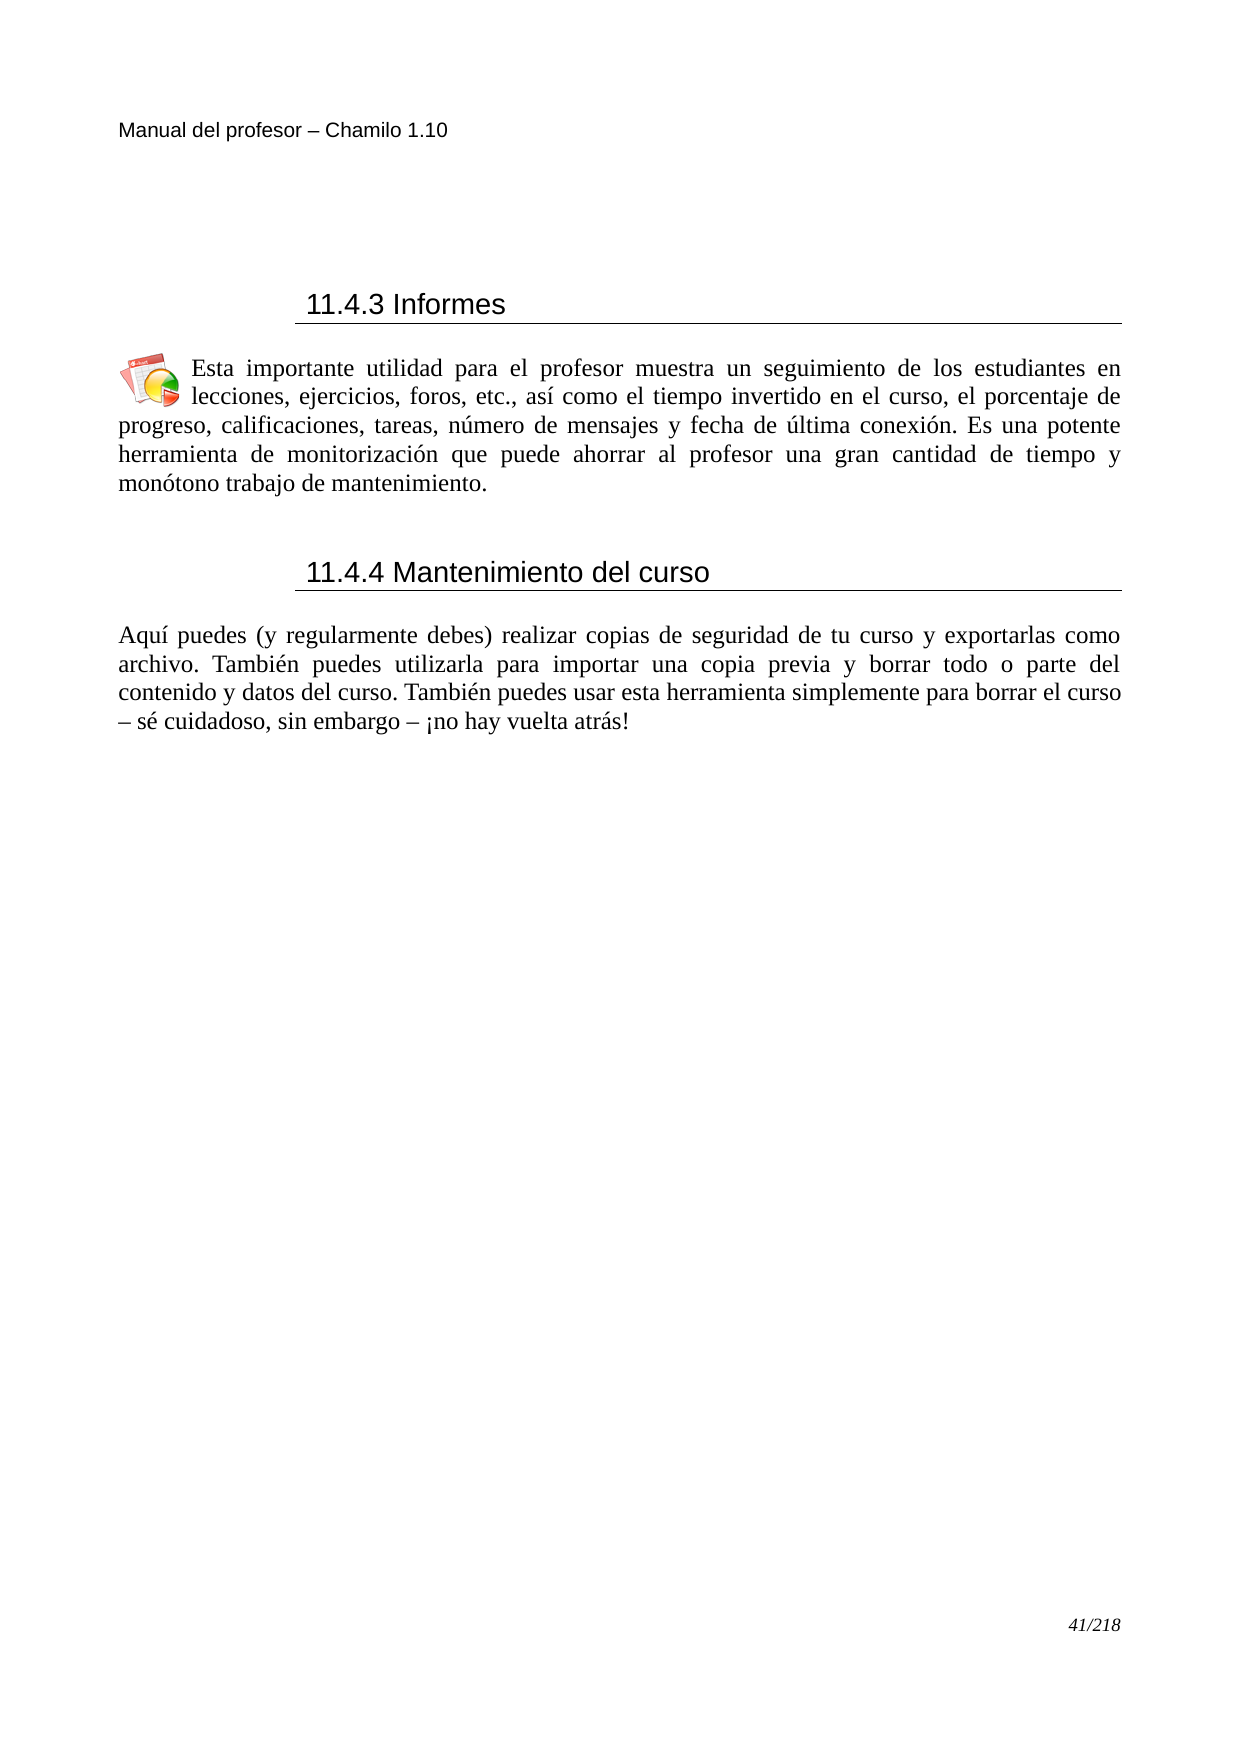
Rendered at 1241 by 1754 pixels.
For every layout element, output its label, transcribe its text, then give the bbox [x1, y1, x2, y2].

text Esta importante utilidad para el profesor muestra un seguimiento de los estudiantes en lecciones, ejercicios, foros, etc., así como el tiempo invertido en el curso, el porcentaje de progreso, calificaciones, tareas, número de mensajes y fecha de última conexión. Es una potente herramienta de monitorización que puede ahorrar al profesor una gran cantidad de tiempo y monótono trabajo de mantenimiento. [118, 353, 1122, 496]
subtitle Mantenimiento del curso [295, 554, 1122, 590]
subtitle Informes [295, 287, 1122, 323]
picture [120, 351, 180, 410]
text Aquí puedes (y regularmente debes) realizar copias de seguridad de tu curso y exportarlas como archivo. También puedes utilizarla para importar una copia previa y borrar todo o parte del contenido y datos del curso. También puedes usar esta herramienta simplemente para borrar el curso – sé cuidadoso, sin embargo – ¡no hay vuelta atrás! [118, 620, 1122, 735]
